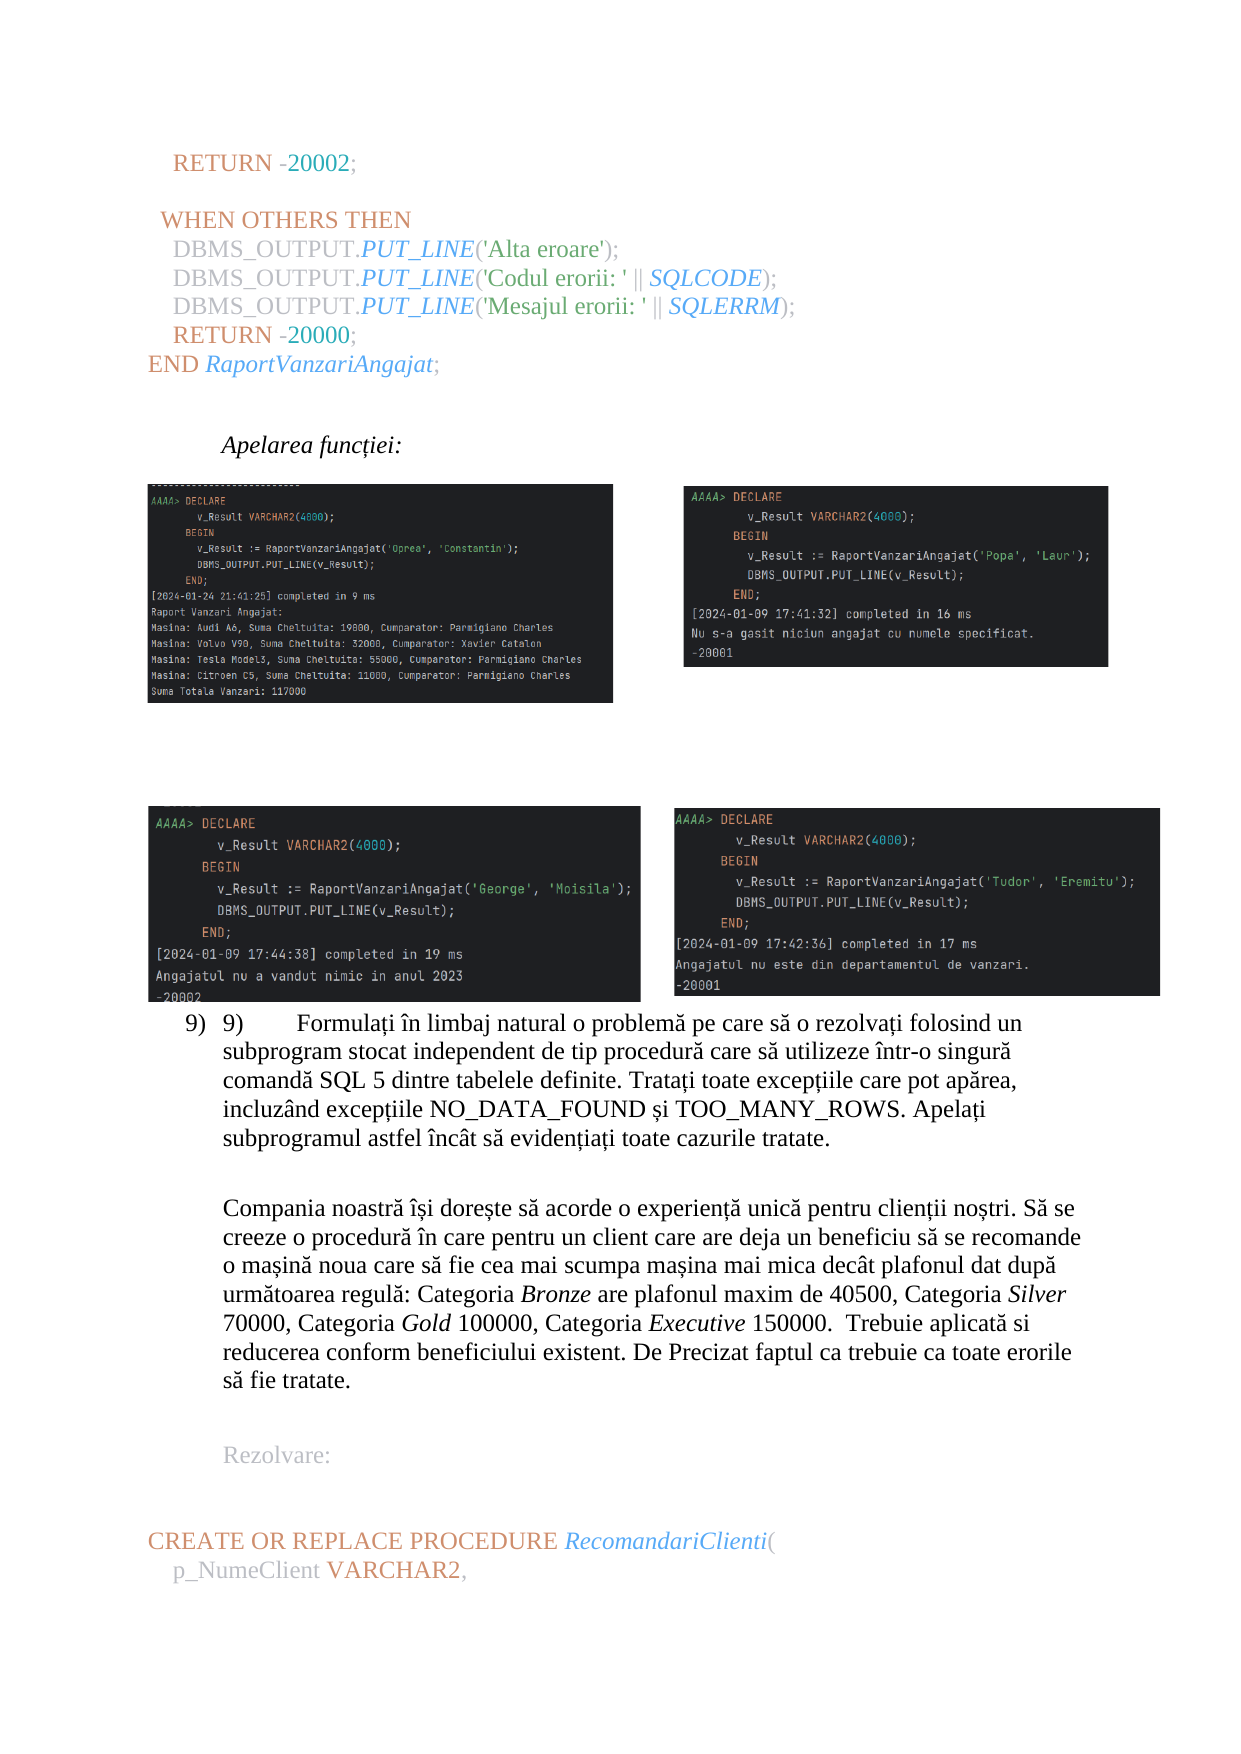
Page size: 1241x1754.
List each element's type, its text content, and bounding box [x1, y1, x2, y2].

list Compania noastră își dorește să acorde o experiență unică pentru clienții noștri. Să se creeze o procedură în care pentru un client care are deja un beneficiu să se recomande o mașină noua care să fie cea mai scumpa mașina mai mica decât plafonul dat după următoarea regulă: Categoria Bronze are plafonul maxim de 40500, Categoria Silver 70000, Categoria Gold 100000, Categoria Executive 150000. Trebuie aplicată si reducerea conform beneficiului existent. De Precizat faptul ca trebuie ca toate erorile să fie tratate. [223, 1193, 1093, 1394]
list Formulați în limbaj natural o problemă pe care să o rezolvați folosind un subprogram stocat independent de tip procedură care să utilizeze într-o singură comandă SQL 5 dintre tabelele definite. Tratați toate excepțiile care pot apărea, incluzând excepțiile NO_DATA_FOUND și TOO_MANY_ROWS. Apelați subprogramul astfel încât să evidențiați toate cazurile tratate. [185, 921, 1093, 1151]
list Rezolvare: [223, 1440, 1093, 1468]
text RETURN -20002; WHEN OTHERS THEN DBMS_OUTPUT.PUT_LINE('Alta eroare'); DBMS_OUTPUT.PUT_LINE('Codul erorii: ' || SQLCODE); DBMS_OUTPUT.PUT_LINE('Mesajul erorii: ' || SQLERRM); RETURN -20000; END RaportVanzariAngajat; [148, 148, 1093, 378]
text Apelarea funcției: [148, 431, 1093, 459]
text CREATE OR REPLACE PROCEDURE RecomandariClienti( p_NumeClient VARCHAR2, [148, 1497, 1093, 1583]
